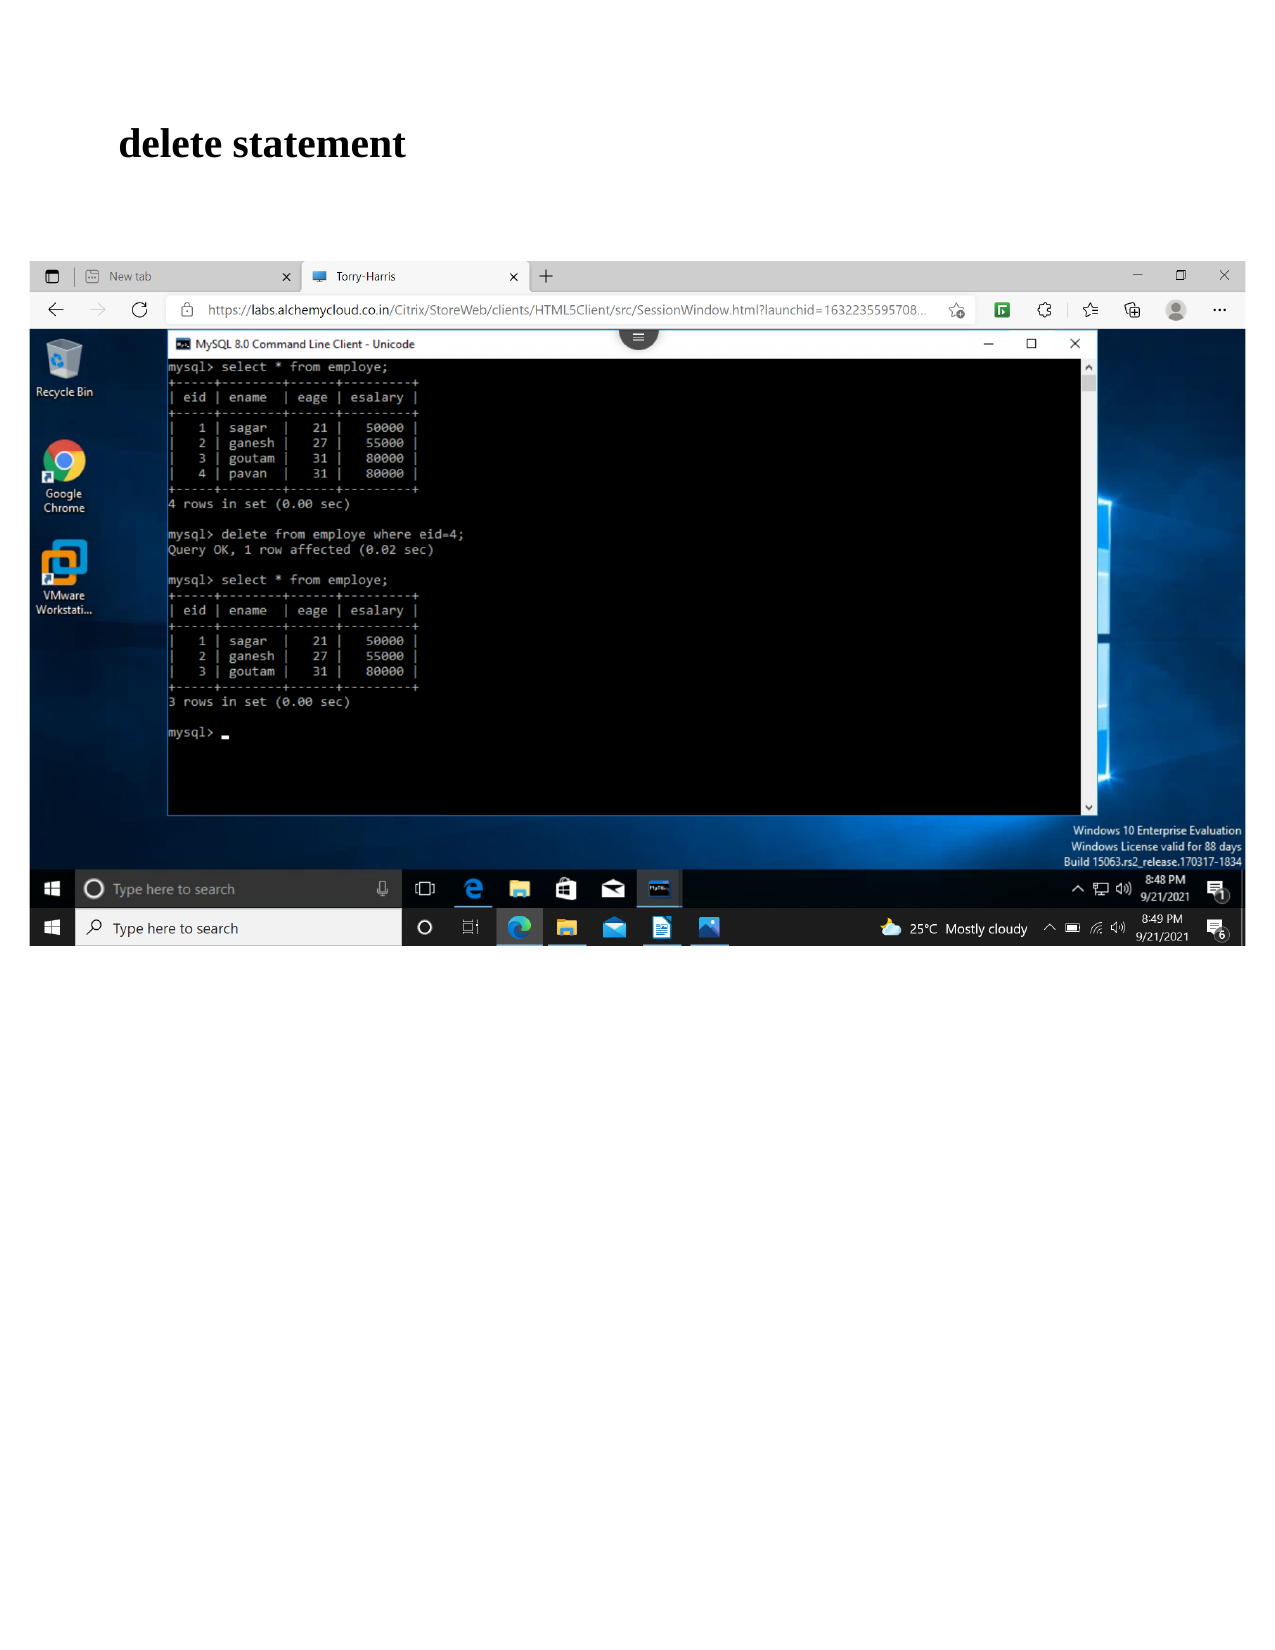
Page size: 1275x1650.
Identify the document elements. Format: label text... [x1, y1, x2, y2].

text delete statement [118, 118, 1157, 166]
picture [29, 261, 1246, 946]
